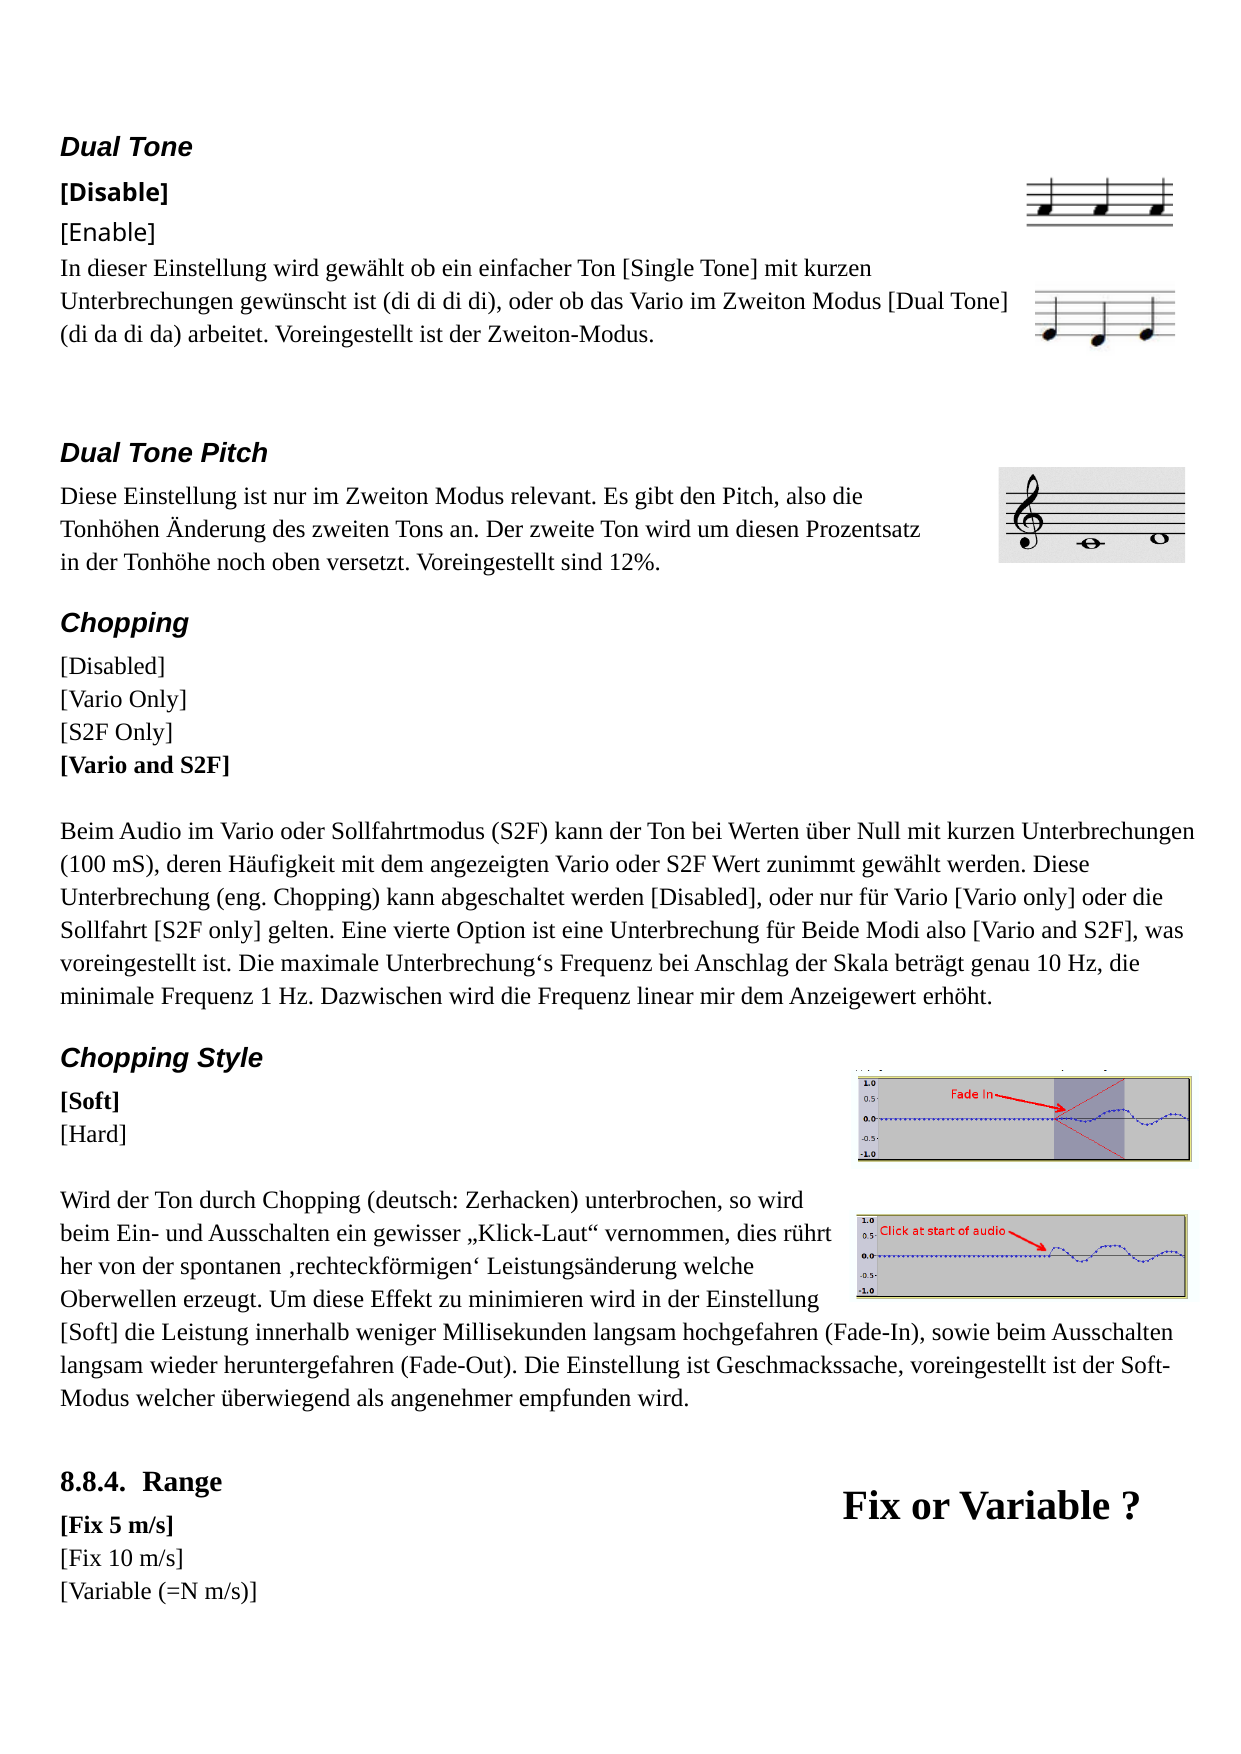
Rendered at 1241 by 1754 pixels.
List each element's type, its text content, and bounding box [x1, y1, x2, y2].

text [1173, 175, 1207, 209]
subtitle Dual Tone Pitch [60, 436, 1207, 468]
picture [1035, 268, 1176, 362]
subtitle Chopping [60, 607, 1207, 639]
picture [851, 1070, 1199, 1169]
text [Enable] [60, 214, 1207, 248]
text [Soft] [60, 1086, 851, 1115]
text [Disabled] [60, 651, 1207, 680]
text Wird der Ton durch Chopping (deutsch: Zerhacken) unterbrochen, so wird beim Ein- und Ausschalten ein gewisser „Klick-Laut“ vernommen, dies rührt her von der spontanen ‚rechteckförmigen‘ Leistungsänderung welche Oberwellen erzeugt. Um diese Effekt zu minimieren wird in der Einstellung [Soft] die Leistung innerhalb weniger Millisekunden langsam hochgefahren (Fade-In), sowie beim Ausschalten langsam wieder heruntergefahren (Fade-Out). Die Einstellung ist Geschmackssache, voreingestellt ist der Soft-Modus welcher überwiegend als angenehmer empfunden wird. [60, 1185, 1207, 1412]
text [S2F Only] [60, 717, 1207, 746]
text [Fix 10 m/s] [60, 1543, 1207, 1572]
text [1199, 1086, 1207, 1115]
text [Hard] [60, 1119, 851, 1148]
text Beim Audio im Vario oder Sollfahrtmodus (S2F) kann der Ton bei Werten über Null mit kurzen Unterbrechungen (100 mS), deren Häufigkeit mit dem angezeigten Vario oder S2F Wert zunimmt gewählt werden. Diese Unterbrechung (eng. Chopping) kann abgeschaltet werden [Disabled], oder nur für Vario [Vario only] oder die Sollfahrt [S2F only] gelten. Eine vierte Option ist eine Unterbrechung für Beide Modi also [Vario and S2F], was voreingestellt ist. Die maximale Unterbrechung‘s Frequenz bei Anschlag der Skala beträgt genau 10 Hz, die minimale Frequenz 1 Hz. Dazwischen wird die Frequenz linear mir dem Anzeigewert erhöht. [60, 816, 1207, 1010]
picture [998, 467, 1185, 563]
text Diese Einstellung ist nur im Zweiton Modus relevant. Es gibt den Pitch, also die Tonhöhen Änderung des zweiten Tons an. Der zweite Ton wird um diesen Prozentsatz in der Tonhöhe noch oben versetzt. Voreingestellt sind 12%. [60, 481, 1207, 576]
text [Vario and S2F] [60, 750, 1207, 779]
picture [1026, 155, 1173, 245]
text [Variable (=N m/s)] [60, 1576, 1207, 1605]
text [1199, 1119, 1207, 1148]
subtitle Dual Tone [60, 131, 1207, 162]
text [Vario Only] [60, 684, 1207, 713]
subtitle Chopping Style [60, 1042, 1207, 1073]
text In dieser Einstellung wird gewählt ob ein einfacher Ton [Single Tone] mit kurzen Unterbrechungen gewünscht ist (di di di di), oder ob das Vario im Zweiton Modus [Dual Tone] (di da di da) arbeitet. Voreingestellt ist der Zweiton-Modus. [60, 253, 1207, 348]
text [Disable] [60, 175, 1026, 209]
text [Fix 5 m/s] [60, 1510, 1207, 1539]
picture [849, 1210, 1200, 1302]
subtitle Range [60, 1464, 1207, 1497]
